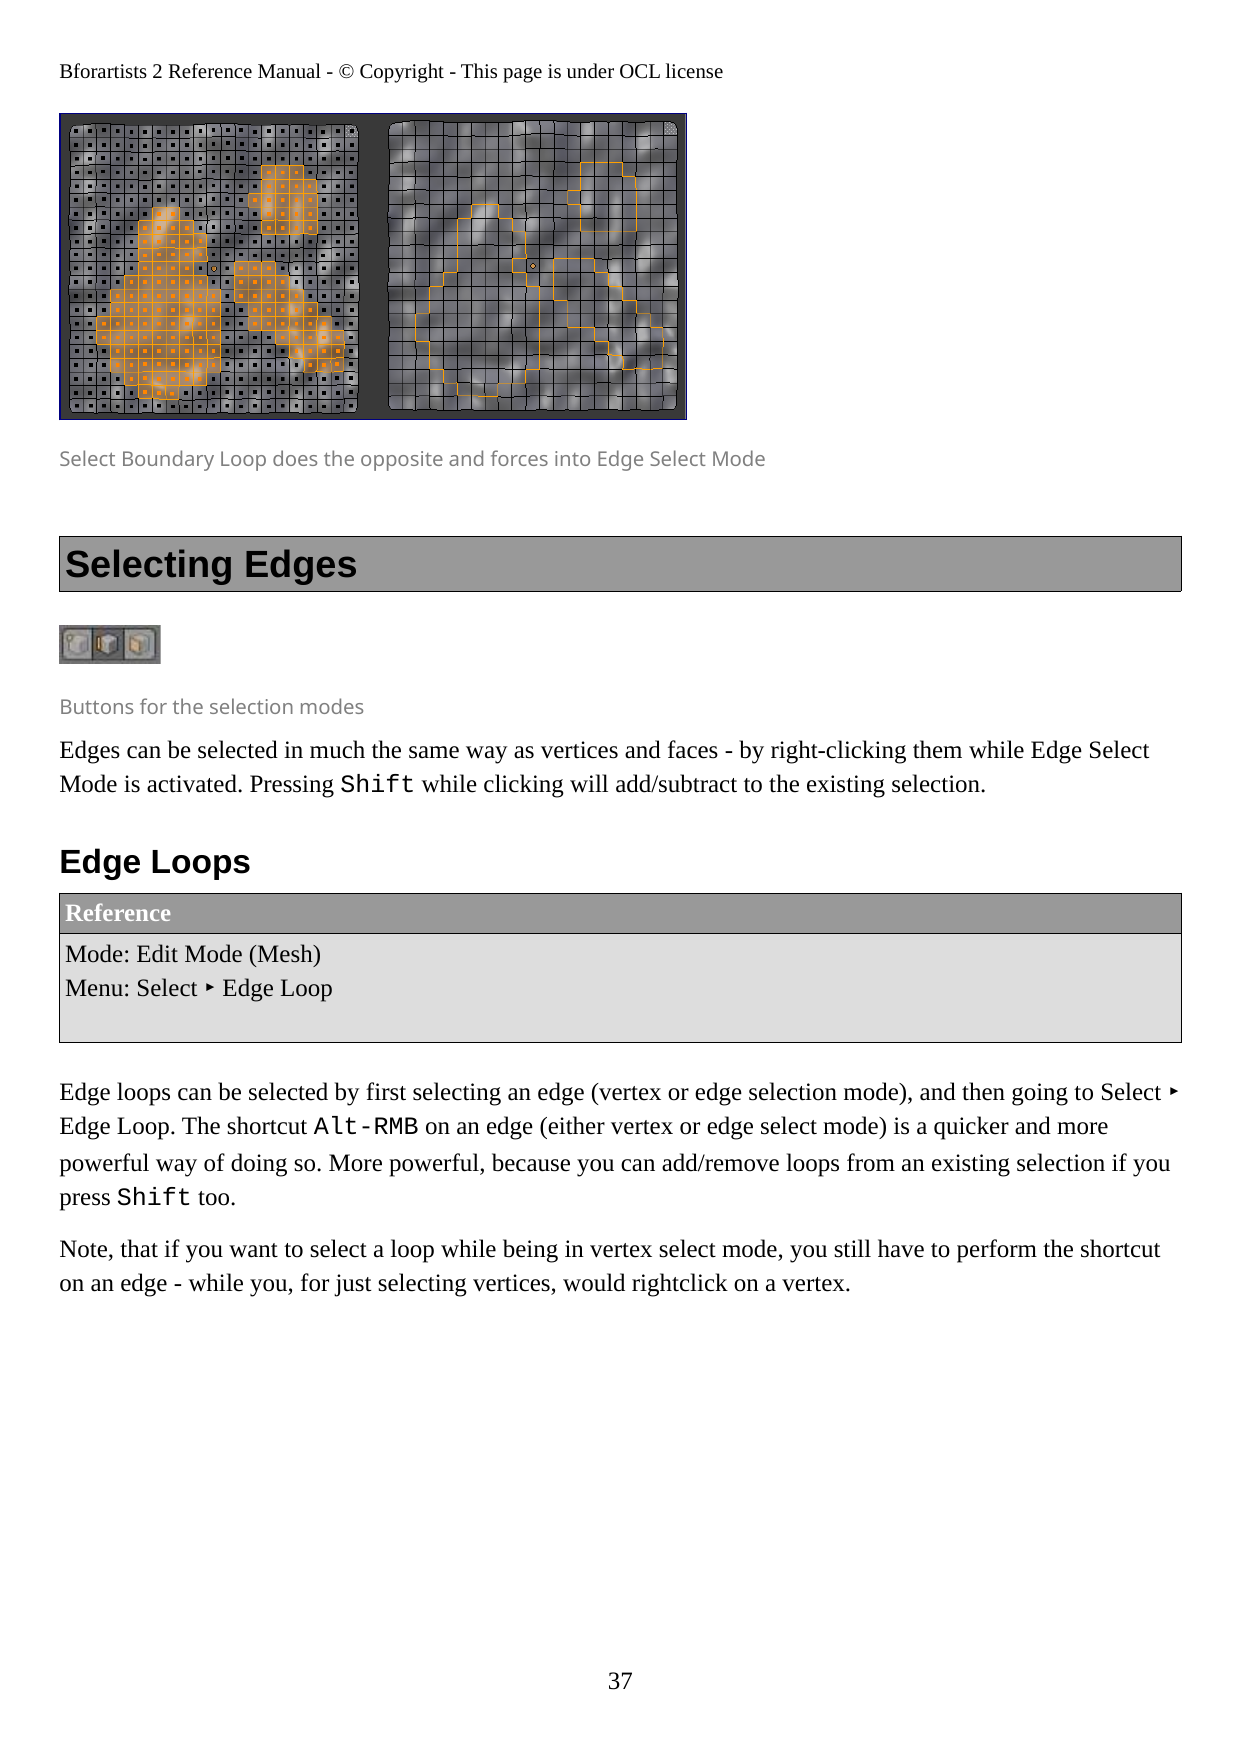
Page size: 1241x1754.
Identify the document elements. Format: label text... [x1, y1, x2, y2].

subtitle Edge Loops [59, 842, 1181, 880]
text Buttons for the selection modes [59, 689, 1181, 720]
picture [61, 114, 686, 419]
text Edge loops can be selected by first selecting an edge (vertex or edge selection mode), and then going to Select ‣ Edge Loop. The shortcut Alt-RMB on an edge (either vertex or edge select mode) is a quicker and more powerful way of doing so. More powerful, because you can add/remove loops from an existing selection if you press Shift too. [59, 1077, 1181, 1213]
text Note, that if you want to select a loop while being in vertex select mode, you still have to perform the shortcut on an edge - while you, for just selecting vertices, would rightclick on a vertex. [59, 1234, 1181, 1297]
table_header Selecting Edges [60, 537, 1181, 591]
text Select Boundary Loop does the opposite and forces into Edge Select Mode [59, 441, 1181, 472]
text Edges can be selected in much the same way as vertices and faces - by right-clicking them while Edge Select Mode is activated. Pressing Shift while clicking will add/subtract to the existing selection. [59, 735, 1181, 800]
picture [59, 625, 161, 664]
table_cell Mode: Edit Mode (Mesh) Menu: Select ‣ Edge Loop [60, 934, 1181, 1042]
table_header Reference [60, 894, 1181, 933]
